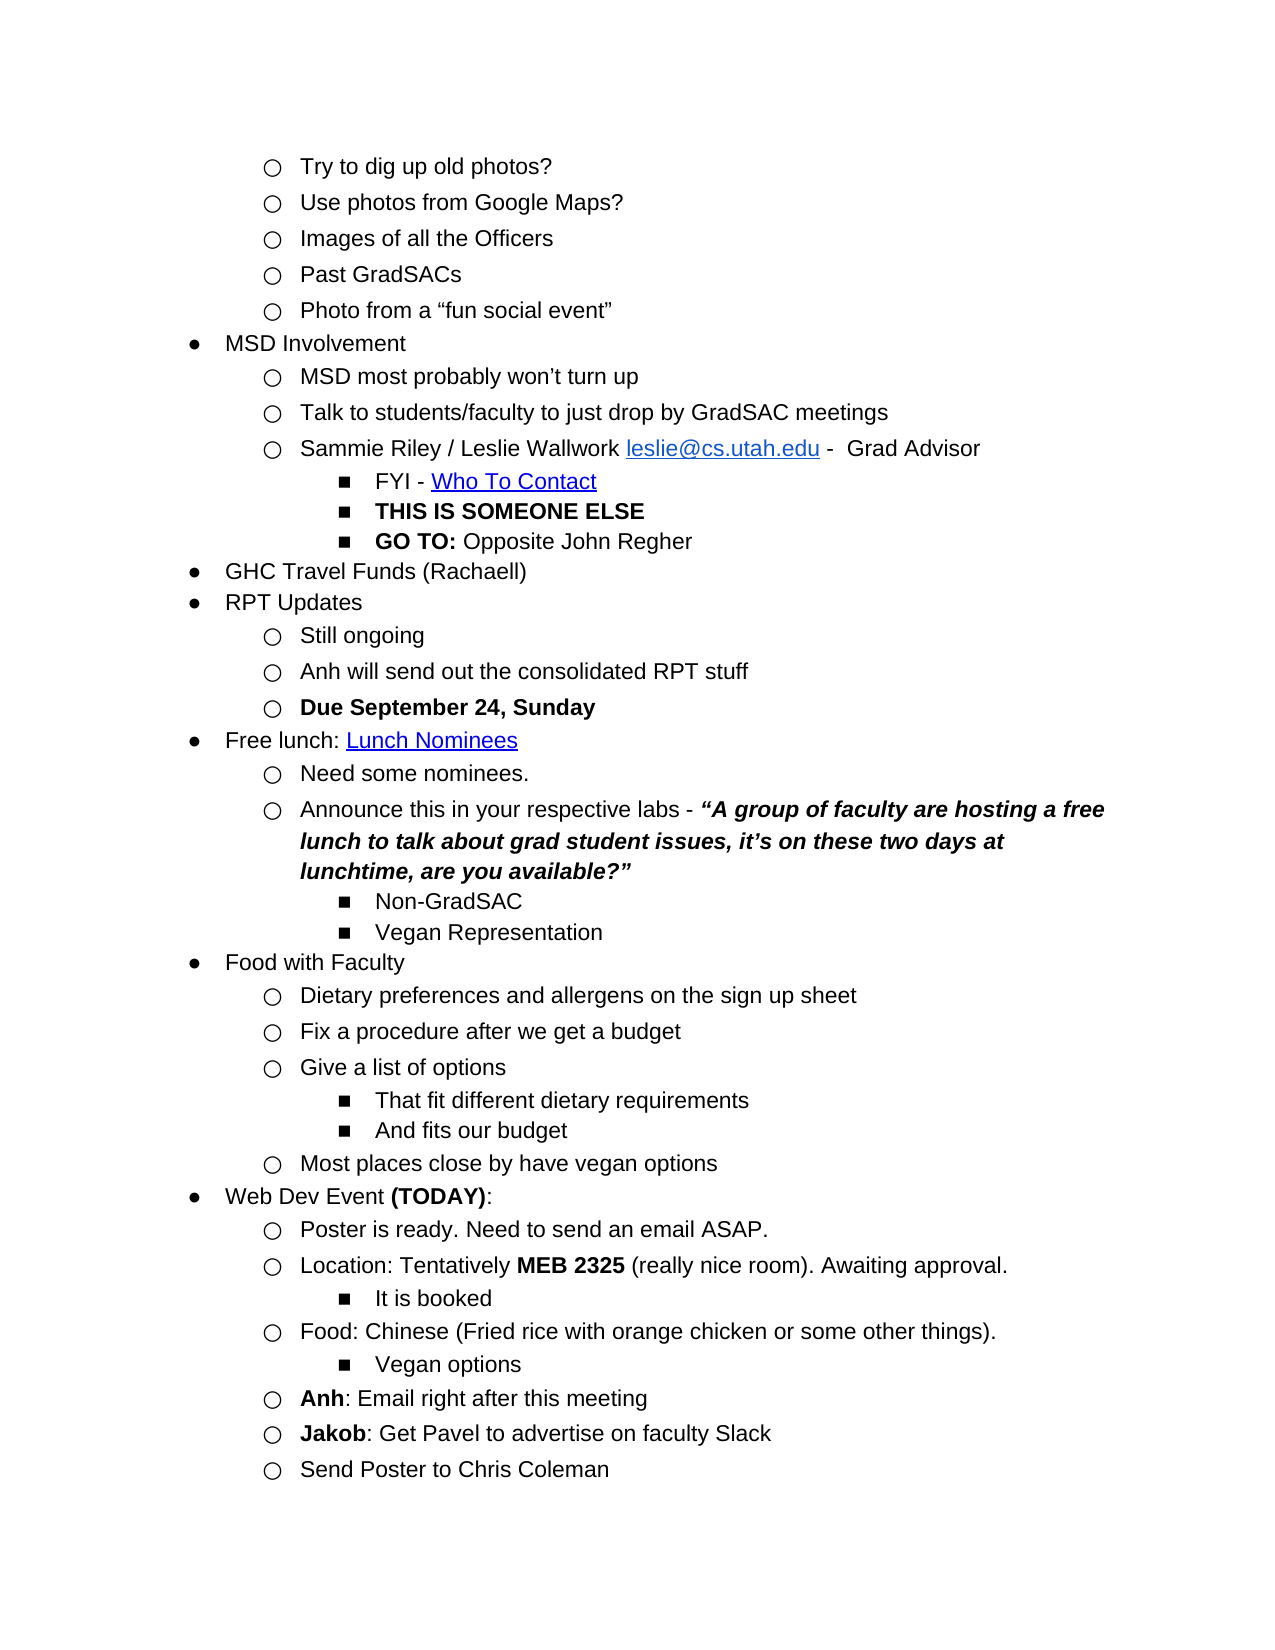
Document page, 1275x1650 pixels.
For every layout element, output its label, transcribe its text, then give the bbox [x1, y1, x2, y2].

list Vegan Representation [337, 918, 1125, 945]
list Jakob: Get Pavel to advertise on faculty Slack [262, 1417, 1125, 1449]
list Food with Faculty [187, 949, 1125, 975]
list THIS IS SOMEONE ELSE [337, 498, 1125, 524]
list GO TO: Opposite John Regher [337, 528, 1125, 554]
list Vegan options [337, 1351, 1125, 1378]
list MSD most probably won’t turn up [262, 360, 1125, 391]
list Try to dig up old photos? [262, 150, 1125, 181]
list Use photos from Google Maps? [262, 186, 1125, 217]
list Anh: Email right after this meeting [262, 1381, 1125, 1413]
list RPT Updates [187, 588, 1125, 615]
list Web Dev Event (TODAY): [187, 1183, 1125, 1209]
list Send Poster to Chris Coleman [262, 1453, 1125, 1484]
list And fits our budget [337, 1117, 1125, 1143]
list Due September 24, Sunday [262, 691, 1125, 722]
list Talk to students/faculty to just drop by GradSAC meetings [262, 396, 1125, 427]
list That fit different dietary requirements [337, 1087, 1125, 1113]
list Location: Tentatively MEB 2325 (really nice room). Awaiting approval. [262, 1249, 1125, 1280]
list Photo from a “fun social event” [262, 294, 1125, 325]
list Need some nominees. [262, 757, 1125, 788]
list Dietary preferences and allergens on the sign up sheet [262, 979, 1125, 1010]
list Non-GradSAC [337, 888, 1125, 914]
list It is booked [337, 1285, 1125, 1311]
list Anh will send out the consolidated RPT stuff [262, 655, 1125, 686]
list Past GradSACs [262, 258, 1125, 289]
list Images of all the Officers [262, 222, 1125, 253]
list Still ongoing [262, 619, 1125, 650]
list MSD Involvement [187, 330, 1125, 356]
list Sammie Riley / Leslie Wallwork leslie@cs.utah.edu - Grad Advisor [262, 432, 1125, 463]
list Poster is ready. Need to send an email ASAP. [262, 1213, 1125, 1244]
list FYI - Who To Contact [337, 468, 1125, 494]
list Most places close by have vegan options [262, 1147, 1125, 1178]
list GHC Travel Funds (Rachaell) [187, 558, 1125, 585]
list Announce this in your respective labs - “A group of faculty are hosting a free lunch to talk about grad student issues, it’s on these two days at lunchtime, are you available?” [262, 793, 1125, 884]
list Food: Chinese (Fried rice with orange chicken or some other things). [262, 1315, 1125, 1347]
list Free lunch: Lunch Nominees [187, 727, 1125, 753]
list Fix a procedure after we get a budget [262, 1015, 1125, 1046]
list Give a list of options [262, 1051, 1125, 1082]
